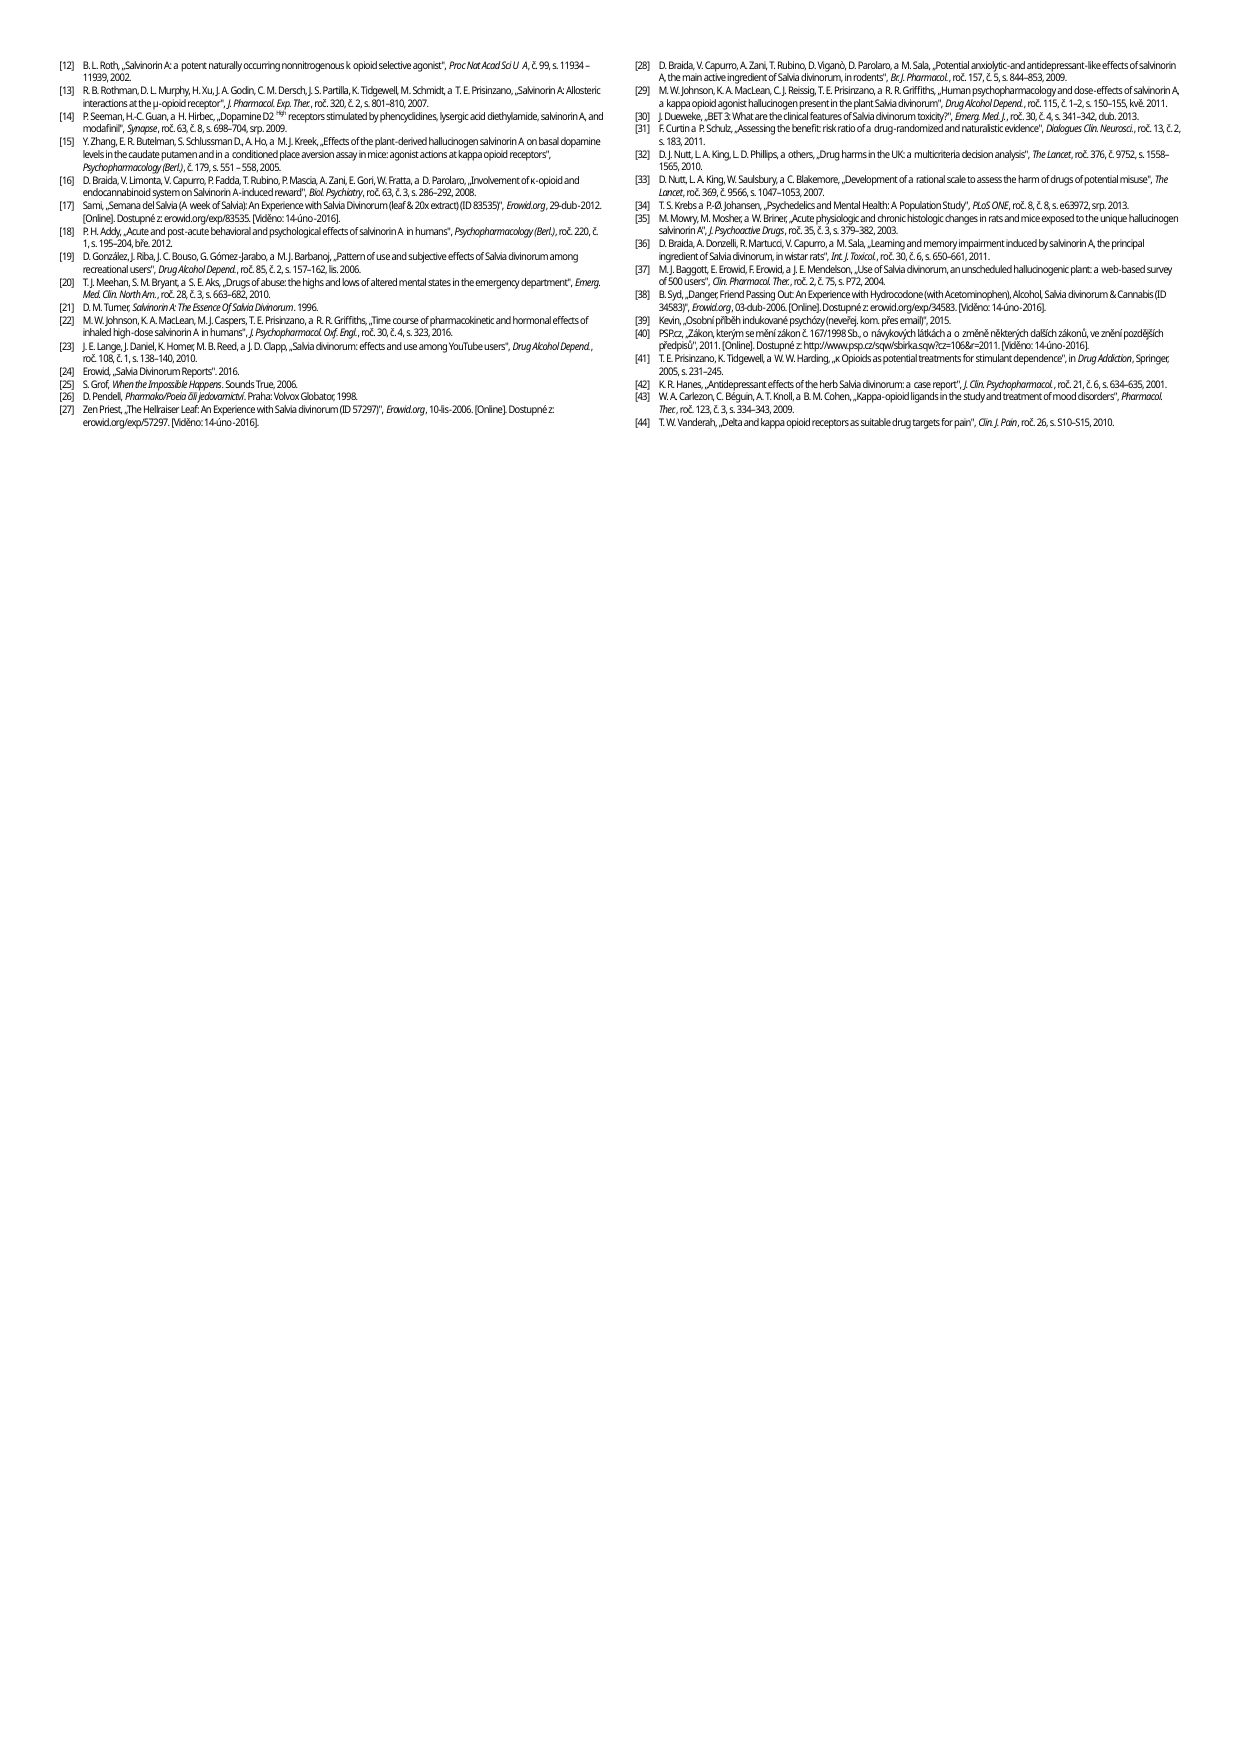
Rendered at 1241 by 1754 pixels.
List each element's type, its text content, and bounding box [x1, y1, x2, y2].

text [33] D. Nutt, L. A. King, W. Saulsbury, a C. Blakemore, „Development of a rational scale to assess the harm of drugs of potential misuse", The Lancet, roč. 369, č. 9566, s. 1047–1053, 2007. [635, 174, 1181, 199]
text [38] B. Syd, „Danger, Friend Passing Out: An Experience with Hydrocodone (with Acetominophen), Alcohol, Salvia divinorum & Cannabis (ID 34583)", Erowid.org, 03-dub­‑2006. [Online]. Dostupné z: erowid.org/exp/34583. [Viděno: 14-úno­‑2016]. [635, 289, 1181, 314]
text [24] Erowid, „Salvia Divinorum Reports". 2016. [59, 365, 605, 378]
text [22] M. W. Johnson, K. A. MacLean, M. J. Caspers, T. E. Prisinzano, a R. R. Griffiths, „Time course of pharmacokinetic and hormonal effects of inhaled high­‑dose salvinorin A in humans", J. Psychopharmacol. Oxf. Engl., roč. 30, č. 4, s. 323, 2016. [59, 314, 605, 340]
text [27] Zen Priest, „The Hellraiser Leaf: An Experience with Salvia divinorum (ID 57297)", Erowid.org, 10-lis­‑2006. [Online]. Dostupné z: erowid.org/exp/57297. [Viděno: 14-úno­‑2016]. [59, 403, 605, 429]
text [43] W. A. Carlezon, C. Béguin, A. T. Knoll, a B. M. Cohen, „Kappa­‑opioid ligands in the study and treatment of mood disorders", Pharmacol. Ther., roč. 123, č. 3, s. 334–343, 2009. [635, 391, 1181, 416]
text [40] PSP.cz, „Zákon, kterým se mění zákon č. 167/1998 Sb., o návykových látkách a o změně některých dalších zákonů, ve znění pozdějších předpisů", 2011. [Online]. Dostupné z: http://www.psp.cz/sqw/sbirka.sqw?cz=106&r=2011. [Viděno: 14-úno­‑2016]. [635, 327, 1181, 352]
text [15] Y. Zhang, E. R. Butelman, S. Schlussman D., A. Ho, a M. J. Kreek, „Effects of the plant­‑derived hallucinogen salvinorin A on basal dopamine levels in the caudate putamen and in a conditioned place aversion assay in mice: agonist actions at kappa opioid receptors", Psychopharmacology (Berl.), č. 179, s. 551 – 558, 2005. [59, 136, 605, 174]
text [42] K. R. Hanes, „Antidepressant effects of the herb Salvia divinorum: a case report", J. Clin. Psychopharmacol., roč. 21, č. 6, s. 634–635, 2001. [635, 378, 1181, 391]
text [31] F. Curtin a P. Schulz, „Assessing the benefit: risk ratio of a drug­‑randomized and naturalistic evidence", Dialogues Clin. Neurosci., roč. 13, č. 2, s. 183, 2011. [635, 123, 1181, 148]
text [30] J. Dueweke, „BET 3: What are the clinical features of Salvia divinorum toxicity?", Emerg. Med. J., roč. 30, č. 4, s. 341–342, dub. 2013. [635, 110, 1181, 123]
text [17] Sami, „Semana del Salvia (A week of Salvia): An Experience with Salvia Divinorum (leaf & 20x extract) (ID 83535)", Erowid.org, 29-dub­‑2012. [Online]. Dostupné z: erowid.org/exp/83535. [Viděno: 14-úno­‑2016]. [59, 199, 605, 225]
text [21] D. M. Turner, Salvinorin A: The Essence Of Salvia Divinorum. 1996. [59, 302, 605, 314]
text [18] P. H. Addy, „Acute and post­‑acute behavioral and psychological effects of salvinorin A in humans", Psychopharmacology (Berl.), roč. 220, č. 1, s. 195–204, bře. 2012. [59, 225, 605, 251]
text [39] Kevin, „Osobní příběh indukované psychózy (neveřej. kom. přes email)", 2015. [635, 314, 1181, 327]
text [29] M. W. Johnson, K. A. MacLean, C. J. Reissig, T. E. Prisinzano, a R. R. Griffiths, „Human psychopharmacology and dose­‑effects of salvinorin A, a kappa opioid agonist hallucinogen present in the plant Salvia divinorum", Drug Alcohol Depend., roč. 115, č. 1–2, s. 150–155, kvě. 2011. [635, 84, 1181, 110]
text [12] B. L. Roth, „Salvinorin A: a potent naturally occurring nonnitrogenous k opioid selective agonist", Proc Nat Acad Sci U A, č. 99, s. 11934 – 11939, 2002. [59, 59, 605, 84]
text [13] R. B. Rothman, D. L. Murphy, H. Xu, J. A. Godin, C. M. Dersch, J. S. Partilla, K. Tidgewell, M. Schmidt, a T. E. Prisinzano, „Salvinorin A: Allosteric interactions at the μ­‑opioid receptor", J. Pharmacol. Exp. Ther., roč. 320, č. 2, s. 801–810, 2007. [59, 84, 605, 110]
text [37] M. J. Baggott, E. Erowid, F. Erowid, a J. E. Mendelson, „Use of Salvia divinorum, an unscheduled hallucinogenic plant: a web­‑based survey of 500 users", Clin. Pharmacol. Ther., roč. 2, č. 75, s. P72, 2004. [635, 263, 1181, 289]
text [19] D. González, J. Riba, J. C. Bouso, G. Gómez­‑Jarabo, a M. J. Barbanoj, „Pattern of use and subjective effects of Salvia divinorum among recreational users", Drug Alcohol Depend., roč. 85, č. 2, s. 157–162, lis. 2006. [59, 251, 605, 276]
text [16] D. Braida, V. Limonta, V. Capurro, P. Fadda, T. Rubino, P. Mascia, A. Zani, E. Gori, W. Fratta, a D. Parolaro, „Involvement of κ­‑opioid and endocannabinoid system on Salvinorin A­‑induced reward", Biol. Psychiatry, roč. 63, č. 3, s. 286–292, 2008. [59, 174, 605, 199]
text [44] T. W. Vanderah, „Delta and kappa opioid receptors as suitable drug targets for pain", Clin. J. Pain, roč. 26, s. S10–S15, 2010. [635, 416, 1181, 429]
text [23] J. E. Lange, J. Daniel, K. Homer, M. B. Reed, a J. D. Clapp, „Salvia divinorum: effects and use among YouTube users", Drug Alcohol Depend., roč. 108, č. 1, s. 138–140, 2010. [59, 340, 605, 365]
text [28] D. Braida, V. Capurro, A. Zani, T. Rubino, D. Viganò, D. Parolaro, a M. Sala, „Potential anxiolytic­‑and antidepressant­‑like effects of salvinorin A, the main active ingredient of Salvia divinorum, in rodents", Br. J. Pharmacol., roč. 157, č. 5, s. 844–853, 2009. [635, 59, 1181, 84]
text [36] D. Braida, A. Donzelli, R. Martucci, V. Capurro, a M. Sala, „Learning and memory impairment induced by salvinorin A, the principal ingredient of Salvia divinorum, in wistar rats", Int. J. Toxicol., roč. 30, č. 6, s. 650–661, 2011. [635, 238, 1181, 263]
text [25] S. Grof, When the Impossible Happens. Sounds True, 2006. [59, 378, 605, 391]
text [26] D. Pendell, Pharmako/Poeia čili jedovarnictví. Praha: Volvox Globator, 1998. [59, 391, 605, 403]
text [20] T. J. Meehan, S. M. Bryant, a S. E. Aks, „Drugs of abuse: the highs and lows of altered mental states in the emergency department", Emerg. Med. Clin. North Am., roč. 28, č. 3, s. 663–682, 2010. [59, 276, 605, 302]
text [34] T. S. Krebs a P.-Ø. Johansen, „Psychedelics and Mental Health: A Population Study", PLoS ONE, roč. 8, č. 8, s. e63972, srp. 2013. [635, 199, 1181, 212]
text [41] T. E. Prisinzano, K. Tidgewell, a W. W. Harding, „κ Opioids as potential treatments for stimulant dependence", in Drug Addiction, Springer, 2005, s. 231–245. [635, 352, 1181, 378]
text [14] P. Seeman, H.-C. Guan, a H. Hirbec, „Dopamine D2 High receptors stimulated by phencyclidines, lysergic acid diethylamide, salvinorin A, and modafinil", Synapse, roč. 63, č. 8, s. 698–704, srp. 2009. [59, 110, 605, 136]
text [32] D. J. Nutt, L. A. King, L. D. Phillips, a others, „Drug harms in the UK: a multicriteria decision analysis", The Lancet, roč. 376, č. 9752, s. 1558–1565, 2010. [635, 148, 1181, 174]
text [35] M. Mowry, M. Mosher, a W. Briner, „Acute physiologic and chronic histologic changes in rats and mice exposed to the unique hallucinogen salvinorin A", J. Psychoactive Drugs, roč. 35, č. 3, s. 379–382, 2003. [635, 212, 1181, 238]
